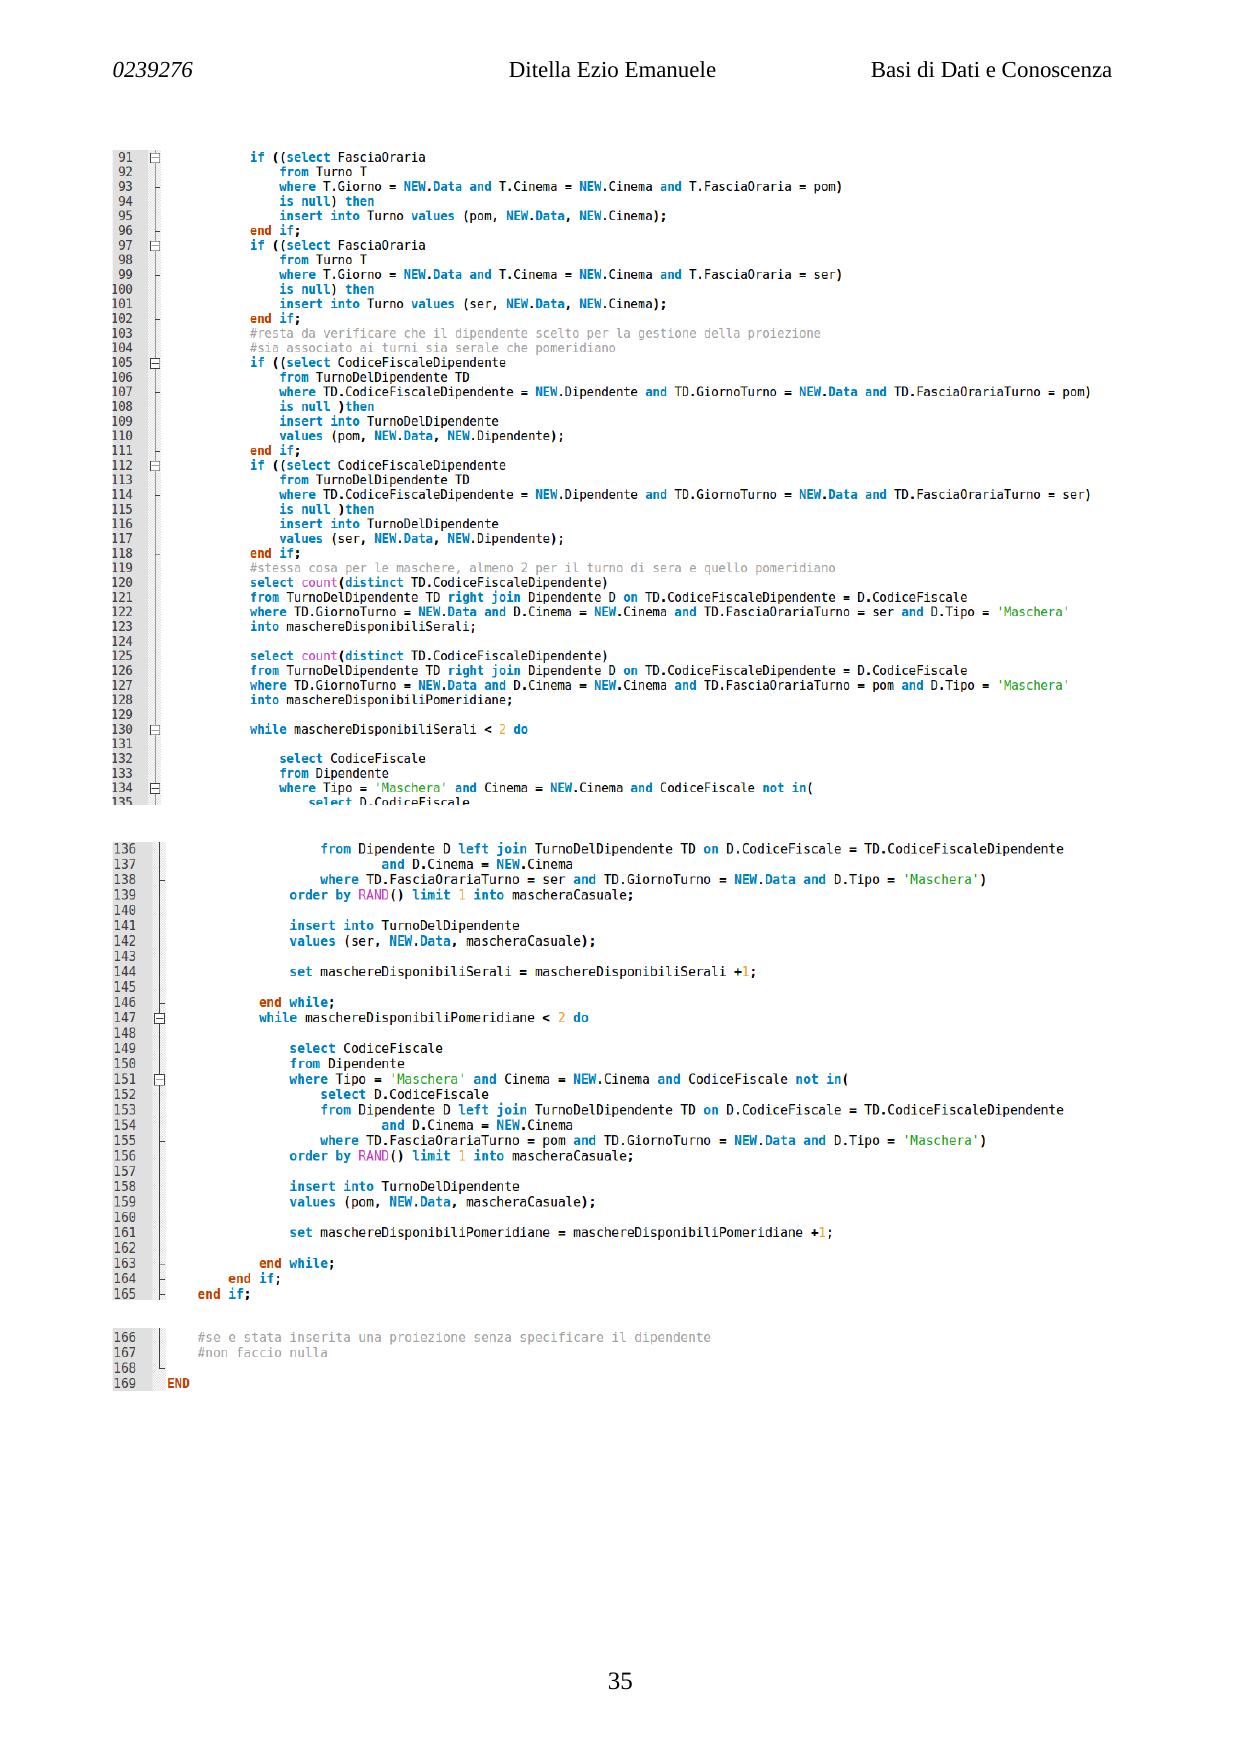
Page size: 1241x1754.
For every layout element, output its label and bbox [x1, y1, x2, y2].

picture [112, 150, 1128, 805]
picture [112, 842, 1128, 1300]
